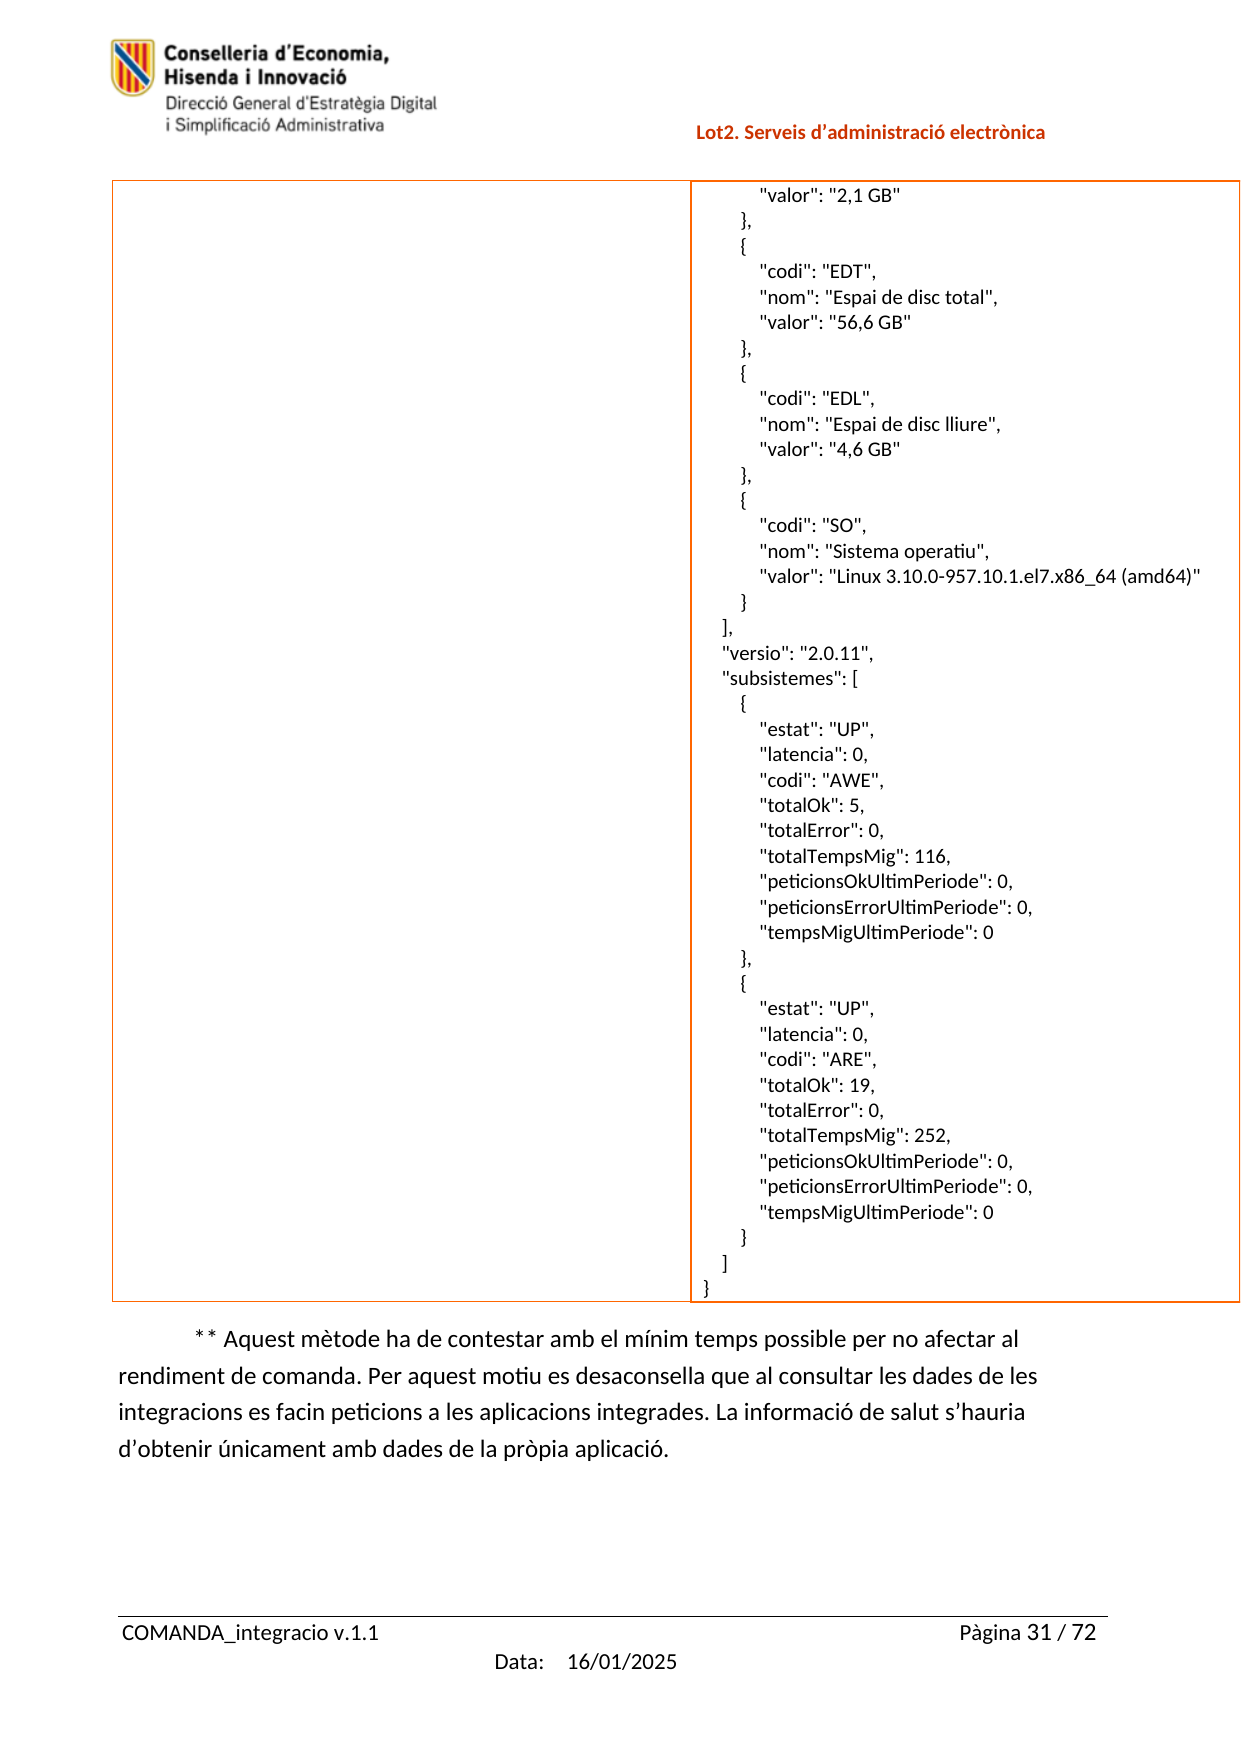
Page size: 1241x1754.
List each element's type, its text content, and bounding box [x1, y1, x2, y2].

picture [100, 26, 467, 156]
table_cell "valor": "2,1 GB" }, { "codi": "EDT", "nom": "Espai de disc total", "valor": "56,6 GB" }, { "codi": "EDL", "nom": "Espai de disc lliure", "valor": "4,6 GB" }, { "codi": "SO", "nom": "Sistema operatiu", "valor": "Linux 3.10.0-957.10.1.el7.x86_64 (amd64)" } ], "versio": "2.0.11", "subsistemes": [ { "estat": "UP", "latencia": 0, "codi": "AWE", "totalOk": 5, "totalError": 0, "totalTempsMig": 116, "peticionsOkUltimPeriode": 0, "peticionsErrorUltimPeriode": 0, "tempsMigUltimPeriode": 0 }, { "estat": "UP", "latencia": 0, "codi": "ARE", "totalOk": 19, "totalError": 0, "totalTempsMig": 252, "peticionsOkUltimPeriode": 0, "peticionsErrorUltimPeriode": 0, "tempsMigUltimPeriode": 0 } ] } [692, 182, 1239, 1301]
list ** Aquest mètode ha de contestar amb el mínim temps possible per no afectar al rendiment de comanda. Per aquest motiu es desaconsella que al consultar les dades de les integracions es facin peticions a les aplicacions integrades. La informació de salut s’hauria d’obtenir únicament amb dades de la pròpia aplicació. [118, 1323, 1122, 1464]
table_cell [113, 181, 690, 1301]
